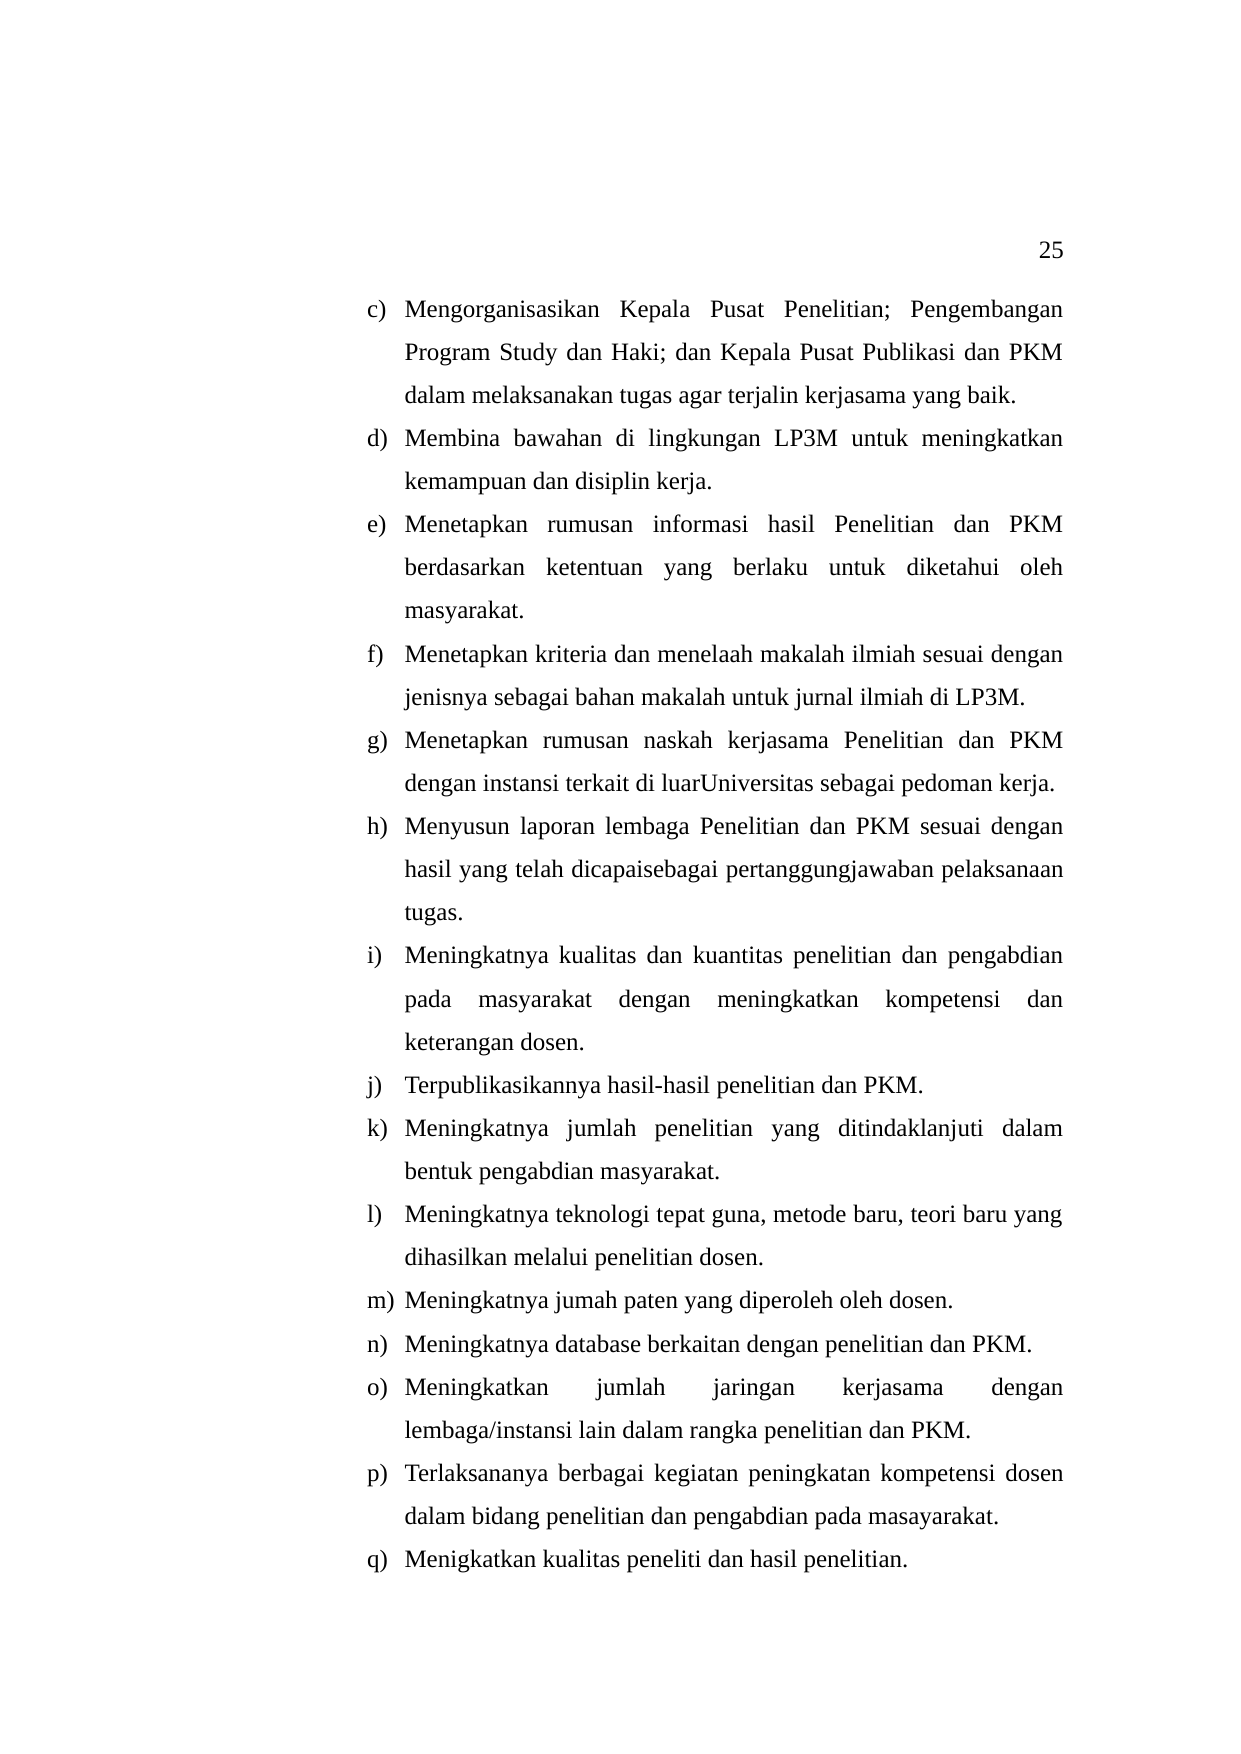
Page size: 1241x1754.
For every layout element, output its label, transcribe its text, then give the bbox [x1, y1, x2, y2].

list Menetapkan rumusan naskah kerjasama Penelitian dan PKM dengan instansi terkait di luarUniversitas sebagai pedoman kerja. [367, 725, 1063, 797]
list Meningkatnya kualitas dan kuantitas penelitian dan pengabdian pada masyarakat dengan meningkatkan kompetensi dan keterangan dosen. [367, 941, 1063, 1056]
list Menigkatkan kualitas peneliti dan hasil penelitian. [367, 1544, 1063, 1573]
list Menetapkan kriteria dan menelaah makalah ilmiah sesuai dengan jenisnya sebagai bahan makalah untuk jurnal ilmiah di LP3M. [367, 639, 1063, 711]
list Terlaksananya berbagai kegiatan peningkatan kompetensi dosen dalam bidang penelitian dan pengabdian pada masayarakat. [367, 1458, 1063, 1530]
list Meningkatnya jumah paten yang diperoleh oleh dosen. [367, 1286, 1063, 1314]
list Meningkatnya teknologi tepat guna, metode baru, teori baru yang dihasilkan melalui penelitian dosen. [367, 1199, 1063, 1271]
list Mengorganisasikan Kepala Pusat Penelitian; Pengembangan Program Study dan Haki; dan Kepala Pusat Publikasi dan PKM dalam melaksanakan tugas agar terjalin kerjasama yang baik. [367, 294, 1063, 409]
list Menetapkan rumusan informasi hasil Penelitian dan PKM berdasarkan ketentuan yang berlaku untuk diketahui oleh masyarakat. [367, 509, 1063, 624]
list Meningkatnya database berkaitan dengan penelitian dan PKM. [367, 1329, 1063, 1357]
list Meningkatnya jumlah penelitian yang ditindaklanjuti dalam bentuk pengabdian masyarakat. [367, 1113, 1063, 1185]
list Meningkatkan jumlah jaringan kerjasama dengan lembaga/instansi lain dalam rangka penelitian dan PKM. [367, 1372, 1063, 1444]
list Terpublikasikannya hasil-hasil penelitian dan PKM. [367, 1070, 1063, 1099]
list Menyusun laporan lembaga Penelitian dan PKM sesuai dengan hasil yang telah dicapaisebagai pertanggungjawaban pelaksanaan tugas. [367, 811, 1063, 926]
list Membina bawahan di lingkungan LP3M untuk meningkatkan kemampuan dan disiplin kerja. [367, 423, 1063, 495]
